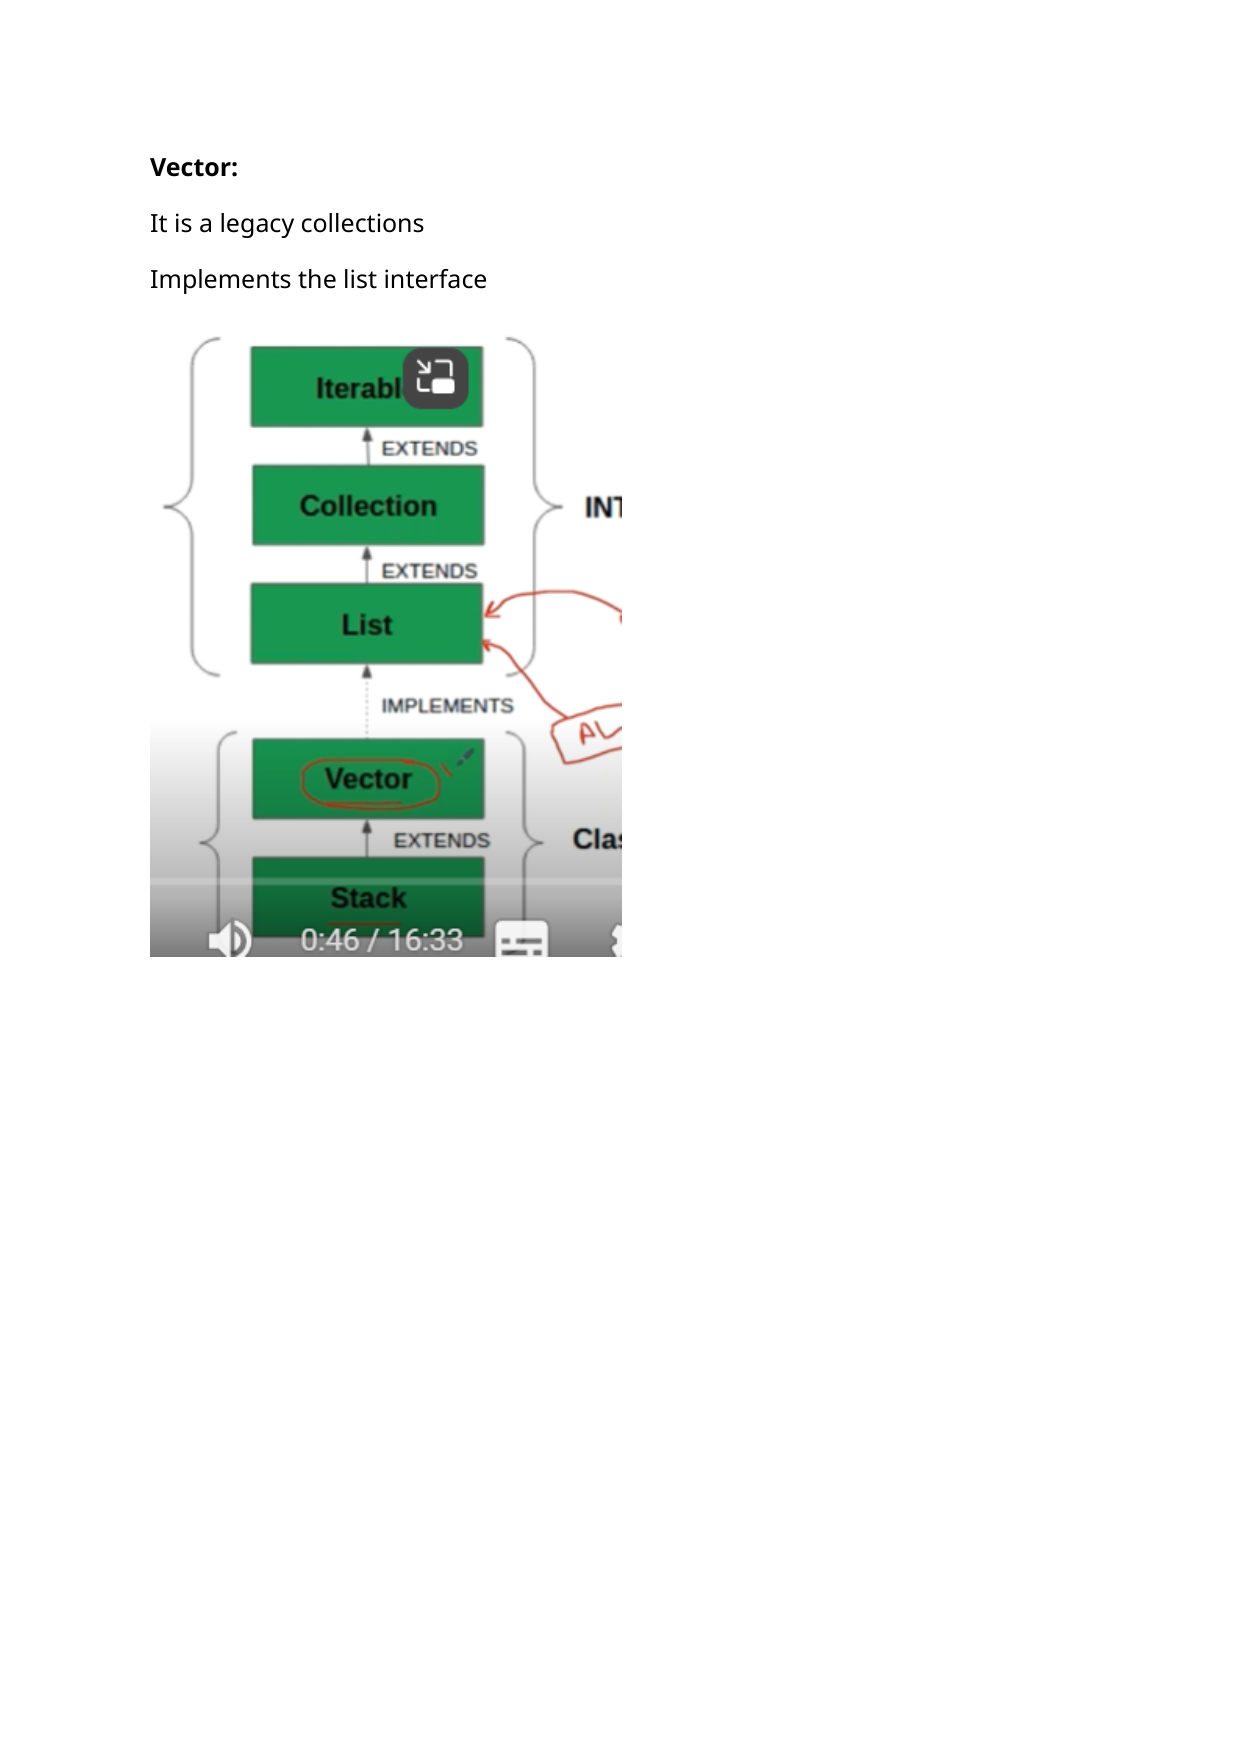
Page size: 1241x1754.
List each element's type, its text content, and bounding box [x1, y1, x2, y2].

text It is a legacy collections [150, 206, 1090, 240]
text Implements the list interface [150, 262, 1090, 296]
text Vector: [150, 150, 1090, 184]
